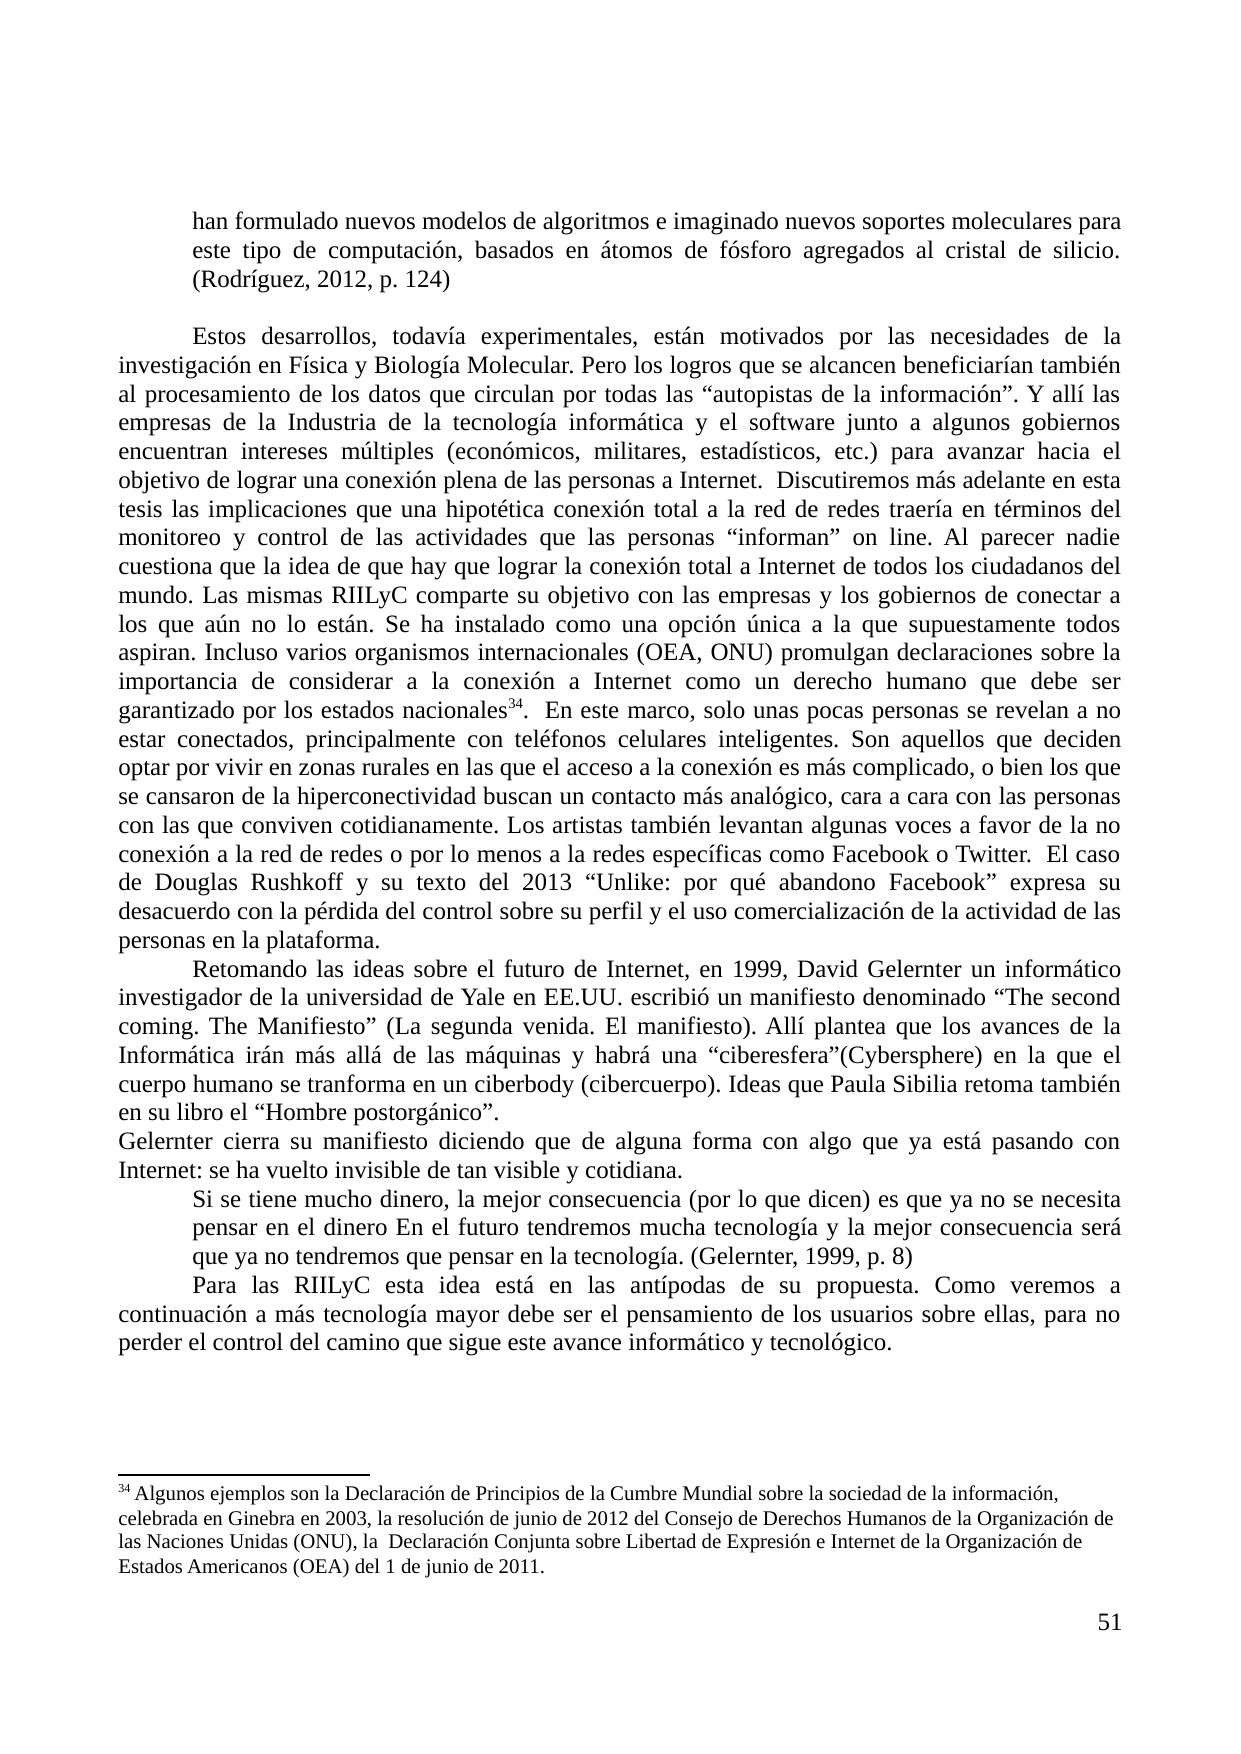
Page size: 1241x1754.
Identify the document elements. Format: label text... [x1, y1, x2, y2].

text Para las RIILyC esta idea está en las antípodas de su propuesta. Como veremos a continuación a más tecnología mayor debe ser el pensamiento de los usuarios sobre ellas, para no perder el control del camino que sigue este avance informático y tecnológico. [118, 1270, 1122, 1356]
text han formulado nuevos modelos de algoritmos e imaginado nuevos soportes moleculares para este tipo de computación, basados en átomos de fósforo agregados al cristal de silicio. (Rodríguez, 2012, p. 124) [192, 206, 1122, 292]
text Retomando las ideas sobre el futuro de Internet, en 1999, David Gelernter un informático investigador de la universidad de Yale en EE.UU. escribió un manifiesto denominado “The second coming. The Manifiesto” (La segunda venida. El manifiesto). Allí plantea que los avances de la Informática irán más allá de las máquinas y habrá una “ciberesfera”(Cybersphere) en la que el cuerpo humano se tranforma en un ciberbody (cibercuerpo). Ideas que Paula Sibilia retoma también en su libro el “Hombre postorgánico”. [118, 954, 1122, 1126]
text Estos desarrollos, todavía experimentales, están motivados por las necesidades de la investigación en Física y Biología Molecular. Pero los logros que se alcancen beneficiarían también al procesamiento de los datos que circulan por todas las “autopistas de la información”. Y allí las empresas de la Industria de la tecnología informática y el software junto a algunos gobiernos encuentran intereses múltiples (económicos, militares, estadísticos, etc.) para avanzar hacia el objetivo de lograr una conexión plena de las personas a Internet. Discutiremos más adelante en esta tesis las implicaciones que una hipotética conexión total a la red de redes traería en términos del monitoreo y control de las actividades que las personas “informan” on line. Al parecer nadie cuestiona que la idea de que hay que lograr la conexión total a Internet de todos los ciudadanos del mundo. Las mismas RIILyC comparte su objetivo con las empresas y los gobiernos de conectar a los que aún no lo están. Se ha instalado como una opción única a la que supuestamente todos aspiran. Incluso varios organismos internacionales (OEA, ONU) promulgan declaraciones sobre la importancia de considerar a la conexión a Internet como un derecho humano que debe ser garantizado por los estados nacionales. En este marco, solo unas pocas personas se revelan a no estar conectados, principalmente con teléfonos celulares inteligentes. Son aquellos que deciden optar por vivir en zonas rurales en las que el acceso a la conexión es más complicado, o bien los que se cansaron de la hiperconectividad buscan un contacto más analógico, cara a cara con las personas con las que conviven cotidianamente. Los artistas también levantan algunas voces a favor de la no conexión a la red de redes o por lo menos a la redes específicas como Facebook o Twitter. El caso de Douglas Rushkoff y su texto del 2013 “Unlike: por qué abandono Facebook” expresa su desacuerdo con la pérdida del control sobre su perfil y el uso comercialización de la actividad de las personas en la plataforma. [118, 321, 1122, 954]
text Si se tiene mucho dinero, la mejor consecuencia (por lo que dicen) es que ya no se necesita pensar en el dinero En el futuro tendremos mucha tecnología y la mejor consecuencia será que ya no tendremos que pensar en la tecnología. (Gelernter, 1999, p. 8) [192, 1184, 1122, 1270]
text Gelernter cierra su manifiesto diciendo que de alguna forma con algo que ya está pasando con Internet: se ha vuelto invisible de tan visible y cotidiana. [118, 1126, 1122, 1184]
text Algunos ejemplos son la Declaración de Principios de la Cumbre Mundial sobre la sociedad de la información, celebrada en Ginebra en 2003, la resolución de junio de 2012 del Consejo de Derechos Humanos de la Organización de las Naciones Unidas (ONU), la Declaración Conjunta sobre Libertad de Expresión e Internet de la Organización de Estados Americanos (OEA) del 1 de junio de 2011. [118, 1481, 1122, 1578]
